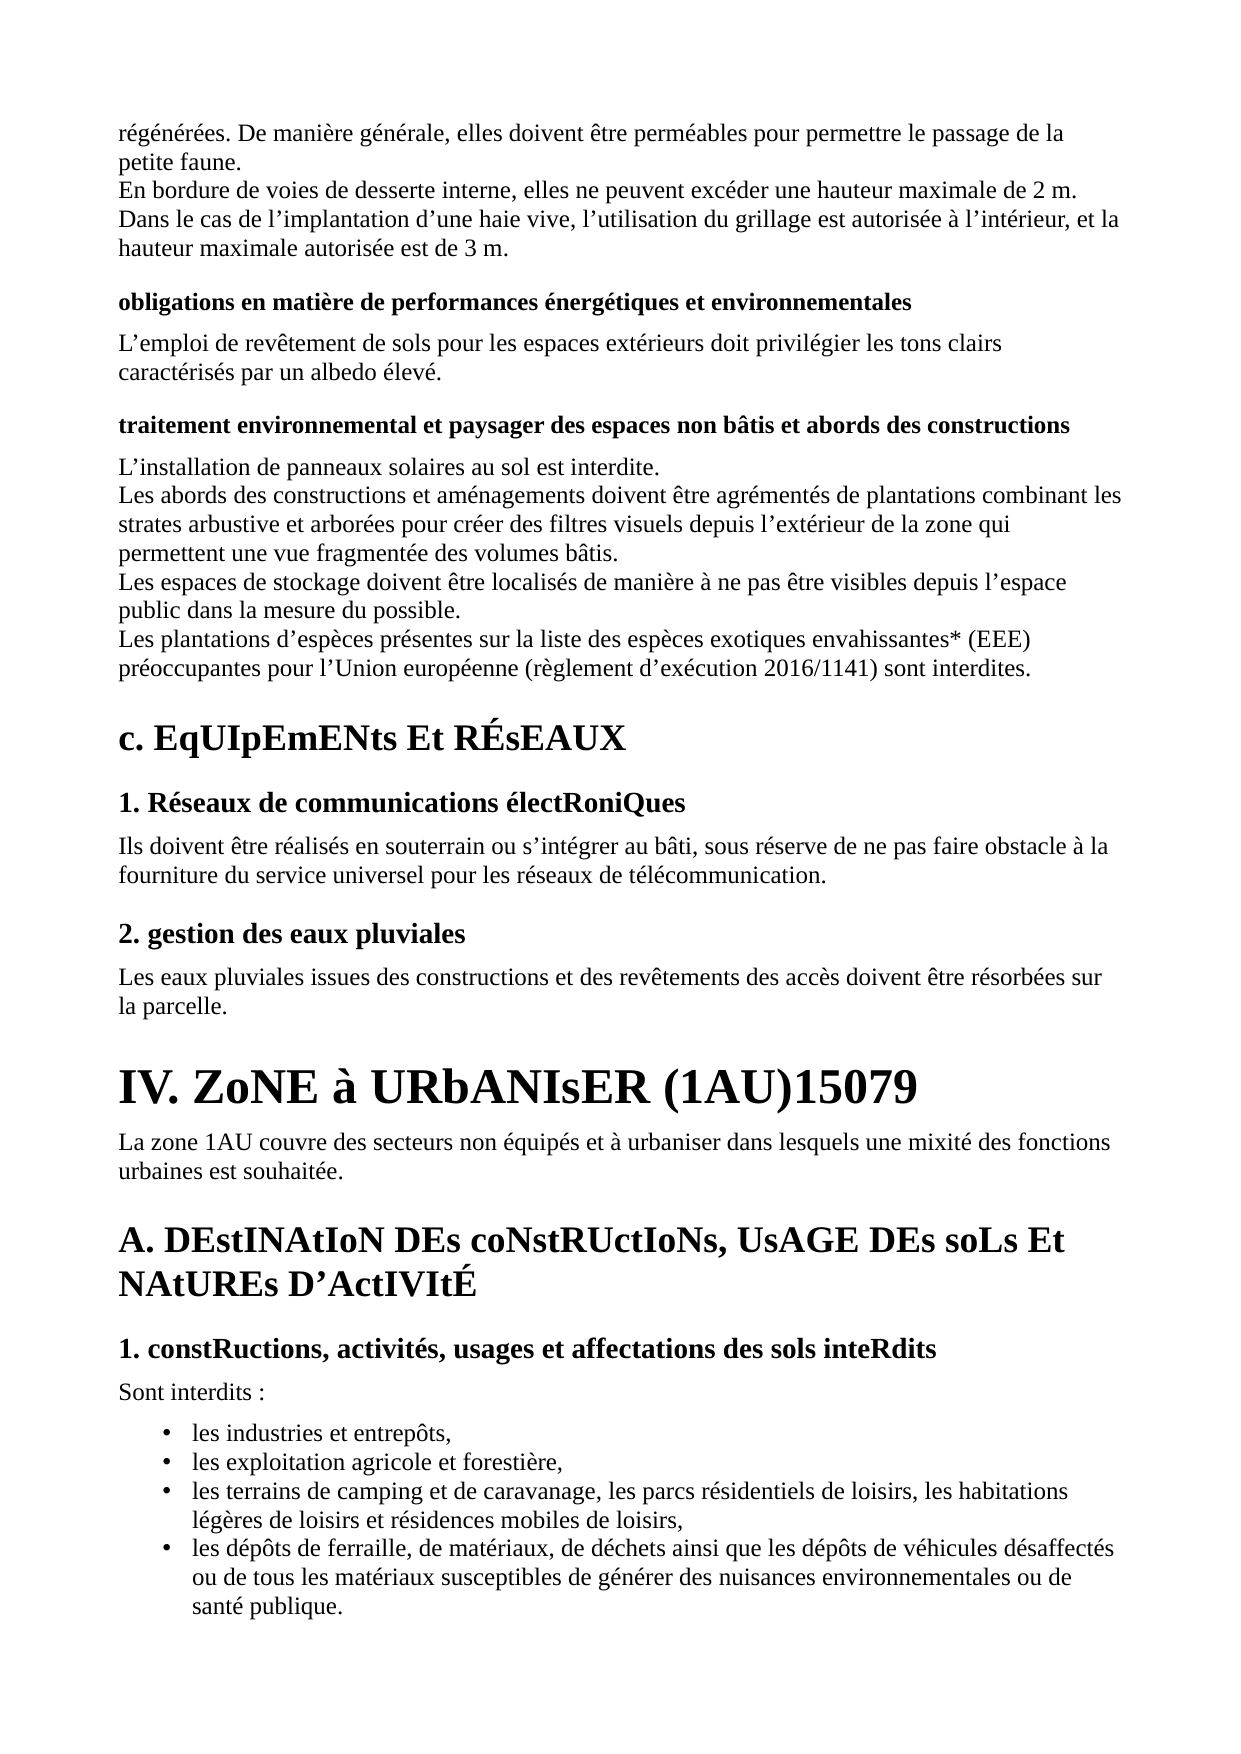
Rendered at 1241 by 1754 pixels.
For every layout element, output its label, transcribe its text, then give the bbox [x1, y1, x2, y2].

subtitle 2. gestion des eaux pluviales [118, 916, 1122, 949]
text Les espaces de stockage doivent être localisés de manière à ne pas être visibles depuis l’espace public dans la mesure du possible. [118, 567, 1122, 624]
subtitle A. DEstINAtIoN DEs coNstRUctIoNs, UsAGE DEs soLs Et NAtUREs D’ActIVItÉ [118, 1218, 1122, 1304]
text Sont interdits : [118, 1377, 1122, 1406]
text La zone 1AU couvre des secteurs non équipés et à urbaniser dans lesquels une mixité des fonctions urbaines est souhaitée. [118, 1127, 1122, 1184]
list les dépôts de ferraille, de matériaux, de déchets ainsi que les dépôts de véhicules désaffectés ou de tous les matériaux susceptibles de générer des nuisances environnementales ou de santé publique. [162, 1533, 1122, 1620]
list les exploitation agricole et forestière, [162, 1447, 1122, 1476]
subtitle c. EqUIpEmENts Et RÉsEAUX [118, 715, 1122, 758]
subtitle 1. Réseaux de communications électRoniQues [118, 785, 1122, 819]
list les terrains de camping et de caravanage, les parcs résidentiels de loisirs, les habitations légères de loisirs et résidences mobiles de loisirs, [162, 1476, 1122, 1533]
subtitle IV. ZoNE à URbANIsER (1AU)15079 [118, 1057, 1122, 1114]
text régénérées. De manière générale, elles doivent être perméables pour permettre le passage de la petite faune. [118, 118, 1122, 176]
text Les plantations d’espèces présentes sur la liste des espèces exotiques envahissantes* (EEE) préoccupantes pour l’Union européenne (règlement d’exécution 2016/1141) sont interdites. [118, 624, 1122, 682]
text Ils doivent être réalisés en souterrain ou s’intégrer au bâti, sous réserve de ne pas faire obstacle à la fourniture du service universel pour les réseaux de télécommunication. [118, 831, 1122, 889]
list les industries et entrepôts, [162, 1418, 1122, 1447]
text L’installation de panneaux solaires au sol est interdite. [118, 452, 1122, 481]
text Les abords des constructions et aménagements doivent être agrémentés de plantations combinant les strates arbustive et arborées pour créer des filtres visuels depuis l’extérieur de la zone qui permettent une vue fragmentée des volumes bâtis. [118, 481, 1122, 567]
subtitle obligations en matière de performances énergétiques et environnementales [118, 287, 1122, 316]
text L’emploi de revêtement de sols pour les espaces extérieurs doit privilégier les tons clairs caractérisés par un albedo élevé. [118, 328, 1122, 386]
text En bordure de voies de desserte interne, elles ne peuvent excéder une hauteur maximale de 2 m. Dans le cas de l’implantation d’une haie vive, l’utilisation du grillage est autorisée à l’intérieur, et la hauteur maximale autorisée est de 3 m. [118, 176, 1122, 262]
subtitle traitement environnemental et paysager des espaces non bâtis et abords des constructions [118, 411, 1122, 439]
subtitle 1. constRuctions, activités, usages et affectations des sols inteRdits [118, 1331, 1122, 1365]
text Les eaux pluviales issues des constructions et des revêtements des accès doivent être résorbées sur la parcelle. [118, 962, 1122, 1019]
